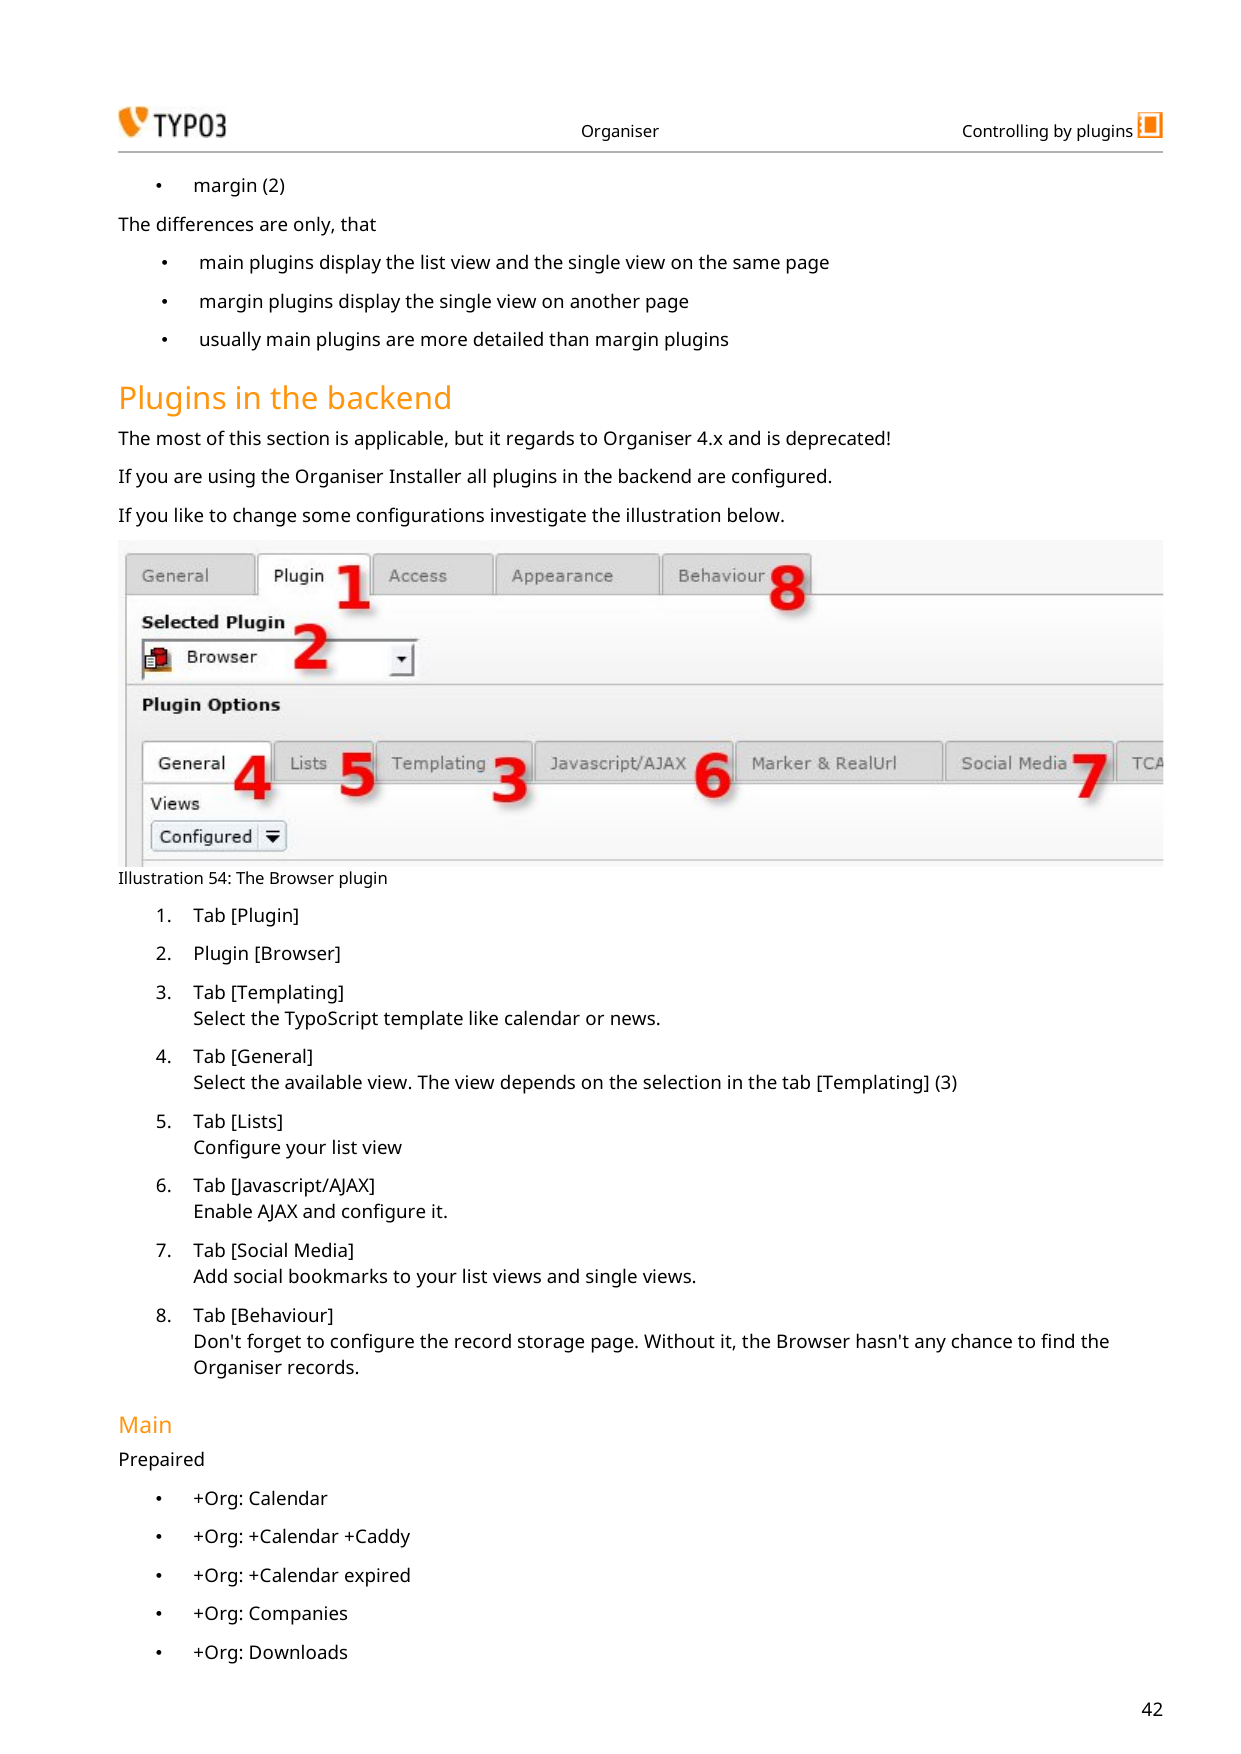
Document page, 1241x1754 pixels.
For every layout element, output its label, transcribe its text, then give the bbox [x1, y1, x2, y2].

list +Org: Companies [156, 1600, 1163, 1626]
list main plugins display the list view and the single view on the same page [161, 249, 1163, 275]
text The most of this section is applicable, but it regards to Organiser 4.x and is deprecated! [118, 424, 1163, 451]
list Plugin [Browser] [156, 940, 1163, 966]
subtitle Plugins in the backend [118, 376, 1163, 418]
text Prepaired [118, 1446, 1163, 1472]
list +Org: +Calendar +Caddy [156, 1523, 1163, 1549]
text The differences are only, that [118, 211, 1163, 237]
list Tab [Lists] Configure your list view [156, 1108, 1163, 1160]
list Tab [Templating] Select the TypoScript template like calendar or news. [156, 979, 1163, 1031]
picture [118, 106, 227, 138]
list +Org: Downloads [156, 1639, 1163, 1665]
list margin (2) [156, 172, 1163, 198]
list Tab [Behaviour] Don't forget to configure the record storage page. Without it, the Browser hasn't any chance to find the Organiser records. [156, 1302, 1163, 1380]
list Tab [Javascript/AJAX] Enable AJAX and configure it. [156, 1172, 1163, 1224]
text Illustration 54: The Browser plugin [118, 867, 1163, 889]
text If you like to change some configurations investigate the illustration below. [118, 502, 1163, 528]
subtitle Main [118, 1409, 1163, 1440]
list Tab [Plugin] [156, 902, 1163, 928]
list +Org: +Calendar expired [156, 1562, 1163, 1588]
list Tab [Social Media] Add social bookmarks to your list views and single views. [156, 1237, 1163, 1289]
list Tab [General] Select the available view. The view depends on the selection in the tab [Templating] (3) [156, 1043, 1163, 1095]
list margin plugins display the single view on another page [161, 288, 1163, 314]
picture [118, 540, 1164, 867]
text If you are using the Organiser Installer all plugins in the backend are configured. [118, 463, 1163, 489]
list usually main plugins are more detailed than margin plugins [161, 326, 1163, 352]
list +Org: Calendar [156, 1485, 1163, 1511]
picture [1137, 112, 1163, 138]
